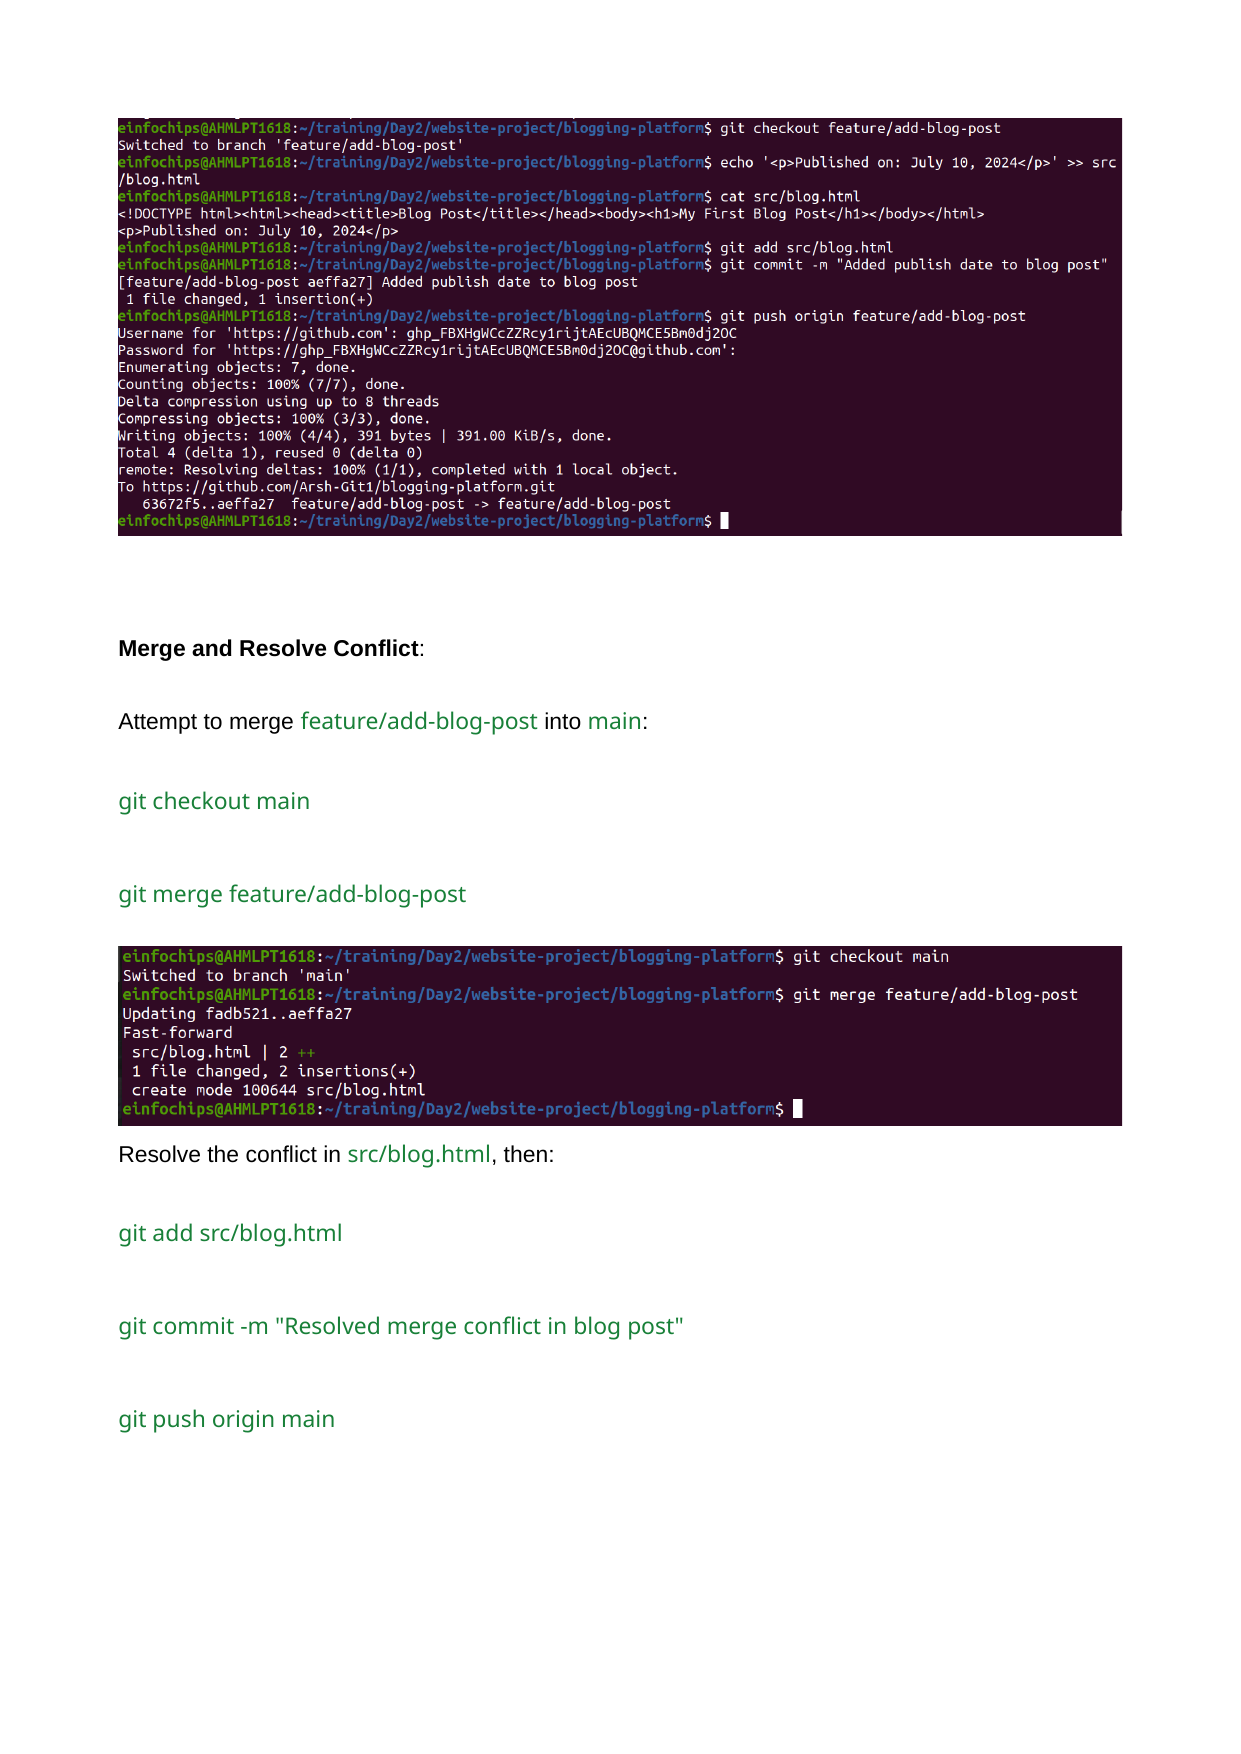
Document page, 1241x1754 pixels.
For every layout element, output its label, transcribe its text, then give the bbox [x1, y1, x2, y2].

picture [118, 118, 1123, 536]
text Merge and Resolve Conflict: [118, 635, 1122, 662]
text git commit -m "Resolved merge conflict in blog post" [118, 1310, 1122, 1341]
text git merge feature/add-blog-post [118, 878, 1122, 909]
picture [118, 946, 1123, 1126]
text Attempt to merge feature/add-blog-post into main: git checkout main [118, 705, 1122, 816]
text git push origin main [118, 1403, 1122, 1434]
text Resolve the conflict in src/blog.html, then: git add src/blog.html [118, 1126, 1122, 1248]
